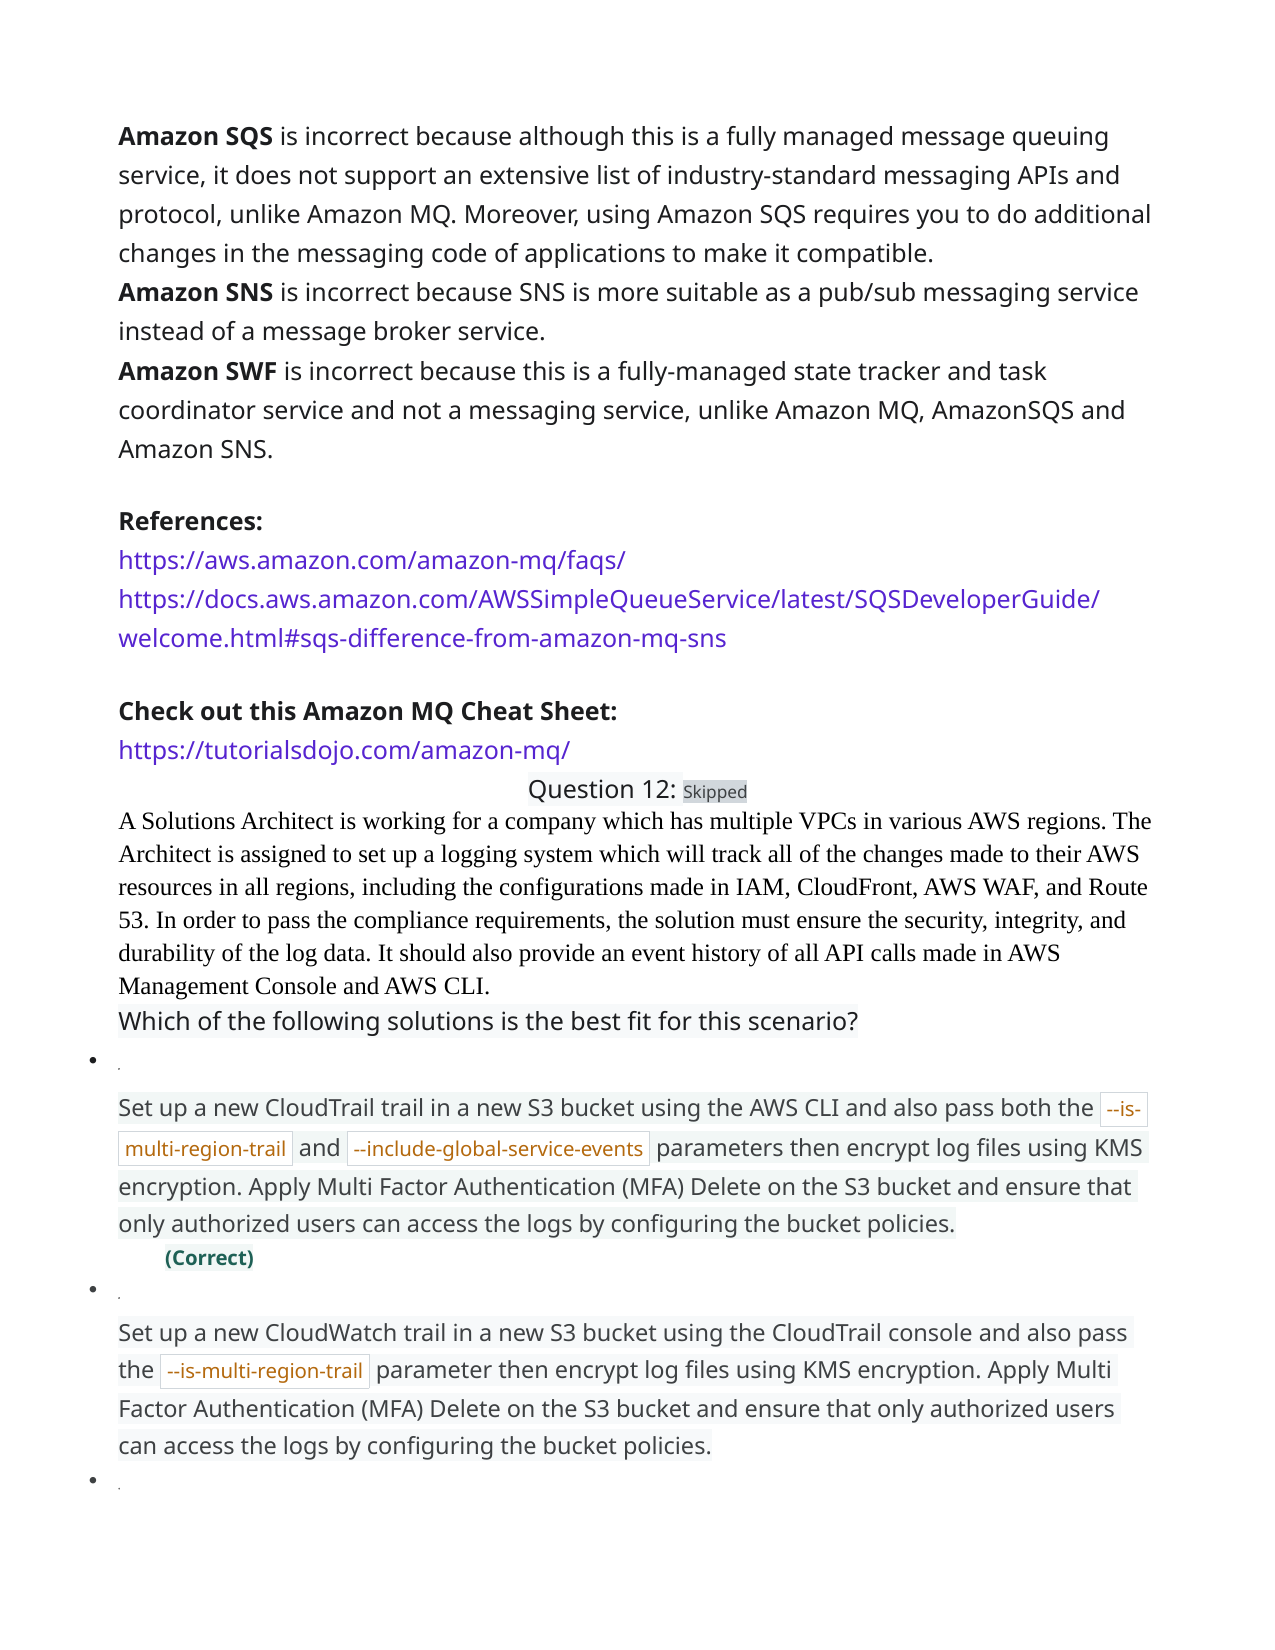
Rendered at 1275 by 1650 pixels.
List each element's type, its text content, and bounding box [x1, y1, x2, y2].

text Question 12: Skipped [118, 772, 1157, 806]
list (Correct) [165, 1244, 1157, 1271]
text A Solutions Architect is working for a company which has multiple VPCs in various AWS regions. The Architect is assigned to set up a logging system which will track all of the changes made to their AWS resources in all regions, including the configurations made in IAM, CloudFront, AWS WAF, and Route 53. In order to pass the compliance requirements, the solution must ensure the security, integrity, and durability of the log data. It should also provide an event history of all API calls made in AWS Management Console and AWS CLI. [118, 806, 1157, 999]
text https://tutorialsdojo.com/amazon-mq/ [118, 732, 1157, 767]
text Amazon SWF is incorrect because this is a fully-managed state tracker and task coordinator service and not a messaging service, unlike Amazon MQ, AmazonSQS and Amazon SNS. [118, 353, 1157, 466]
text Amazon SNS is incorrect because SNS is more suitable as a pub/sub messaging service instead of a message broker service. [118, 275, 1157, 348]
list ​ [118, 1043, 1157, 1077]
text Check out this Amazon MQ Cheat Sheet: [118, 693, 1157, 727]
text https://docs.aws.amazon.com/AWSSimpleQueueService/latest/SQSDeveloperGuide/welcome.html#sqs-difference-from-amazon-mq-sns [118, 582, 1157, 655]
list Set up a new CloudTrail trail in a new S3 bucket using the AWS CLI and also pass both the --is-multi-region-trail and --include-global-service-events parameters then encrypt log files using KMS encryption. Apply Multi Factor Authentication (MFA) Delete on the S3 bucket and ensure that only authorized users can access the logs by configuring the bucket policies. [118, 1092, 1157, 1239]
list ​ [118, 1275, 1157, 1304]
text Amazon SQS is incorrect because although this is a fully managed message queuing service, it does not support an extensive list of industry-standard messaging APIs and protocol, unlike Amazon MQ. Moreover, using Amazon SQS requires you to do additional changes in the messaging code of applications to make it compatible. [118, 118, 1157, 270]
list ​ [118, 1466, 1157, 1495]
text Which of the following solutions is the best fit for this scenario? [118, 1004, 1157, 1038]
text References: [118, 504, 1157, 538]
list Set up a new CloudWatch trail in a new S3 bucket using the CloudTrail console and also pass the --is-multi-region-trail parameter then encrypt log files using KMS encryption. Apply Multi Factor Authentication (MFA) Delete on the S3 bucket and ensure that only authorized users can access the logs by configuring the bucket policies. [118, 1316, 1157, 1461]
text https://aws.amazon.com/amazon-mq/faqs/ [118, 543, 1157, 577]
